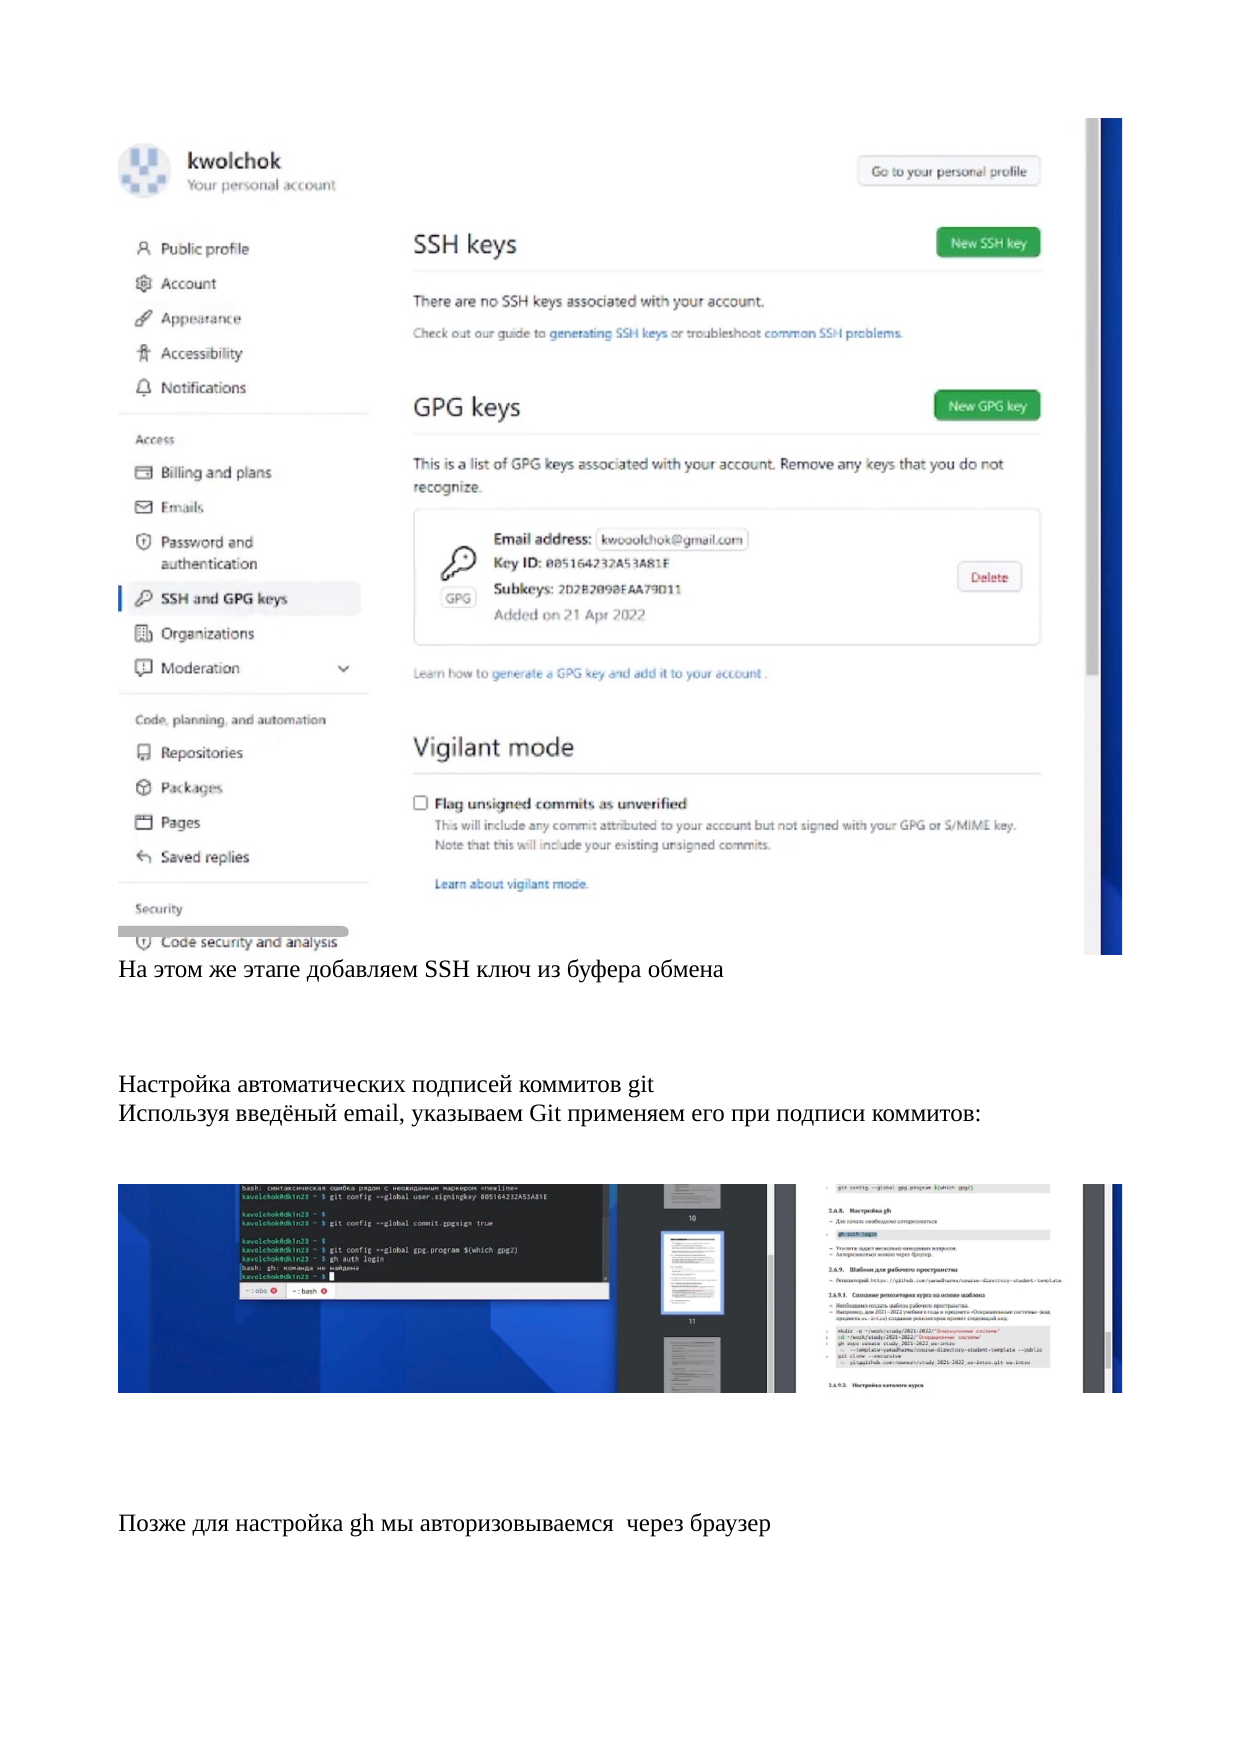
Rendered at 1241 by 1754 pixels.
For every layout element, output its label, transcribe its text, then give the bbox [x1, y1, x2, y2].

picture [118, 118, 1123, 955]
text Используя введёный email, указываем Git применяем его при подписи коммитов: [118, 1098, 1122, 1127]
text На этом же этапе добавляем SSH ключ из буфера обмена [118, 955, 1122, 983]
text Позже для настройка gh мы авторизовываемся через браузер [118, 1508, 1122, 1536]
text Настройка автоматических подписей коммитов git [118, 1069, 1122, 1098]
picture [118, 1184, 1123, 1393]
